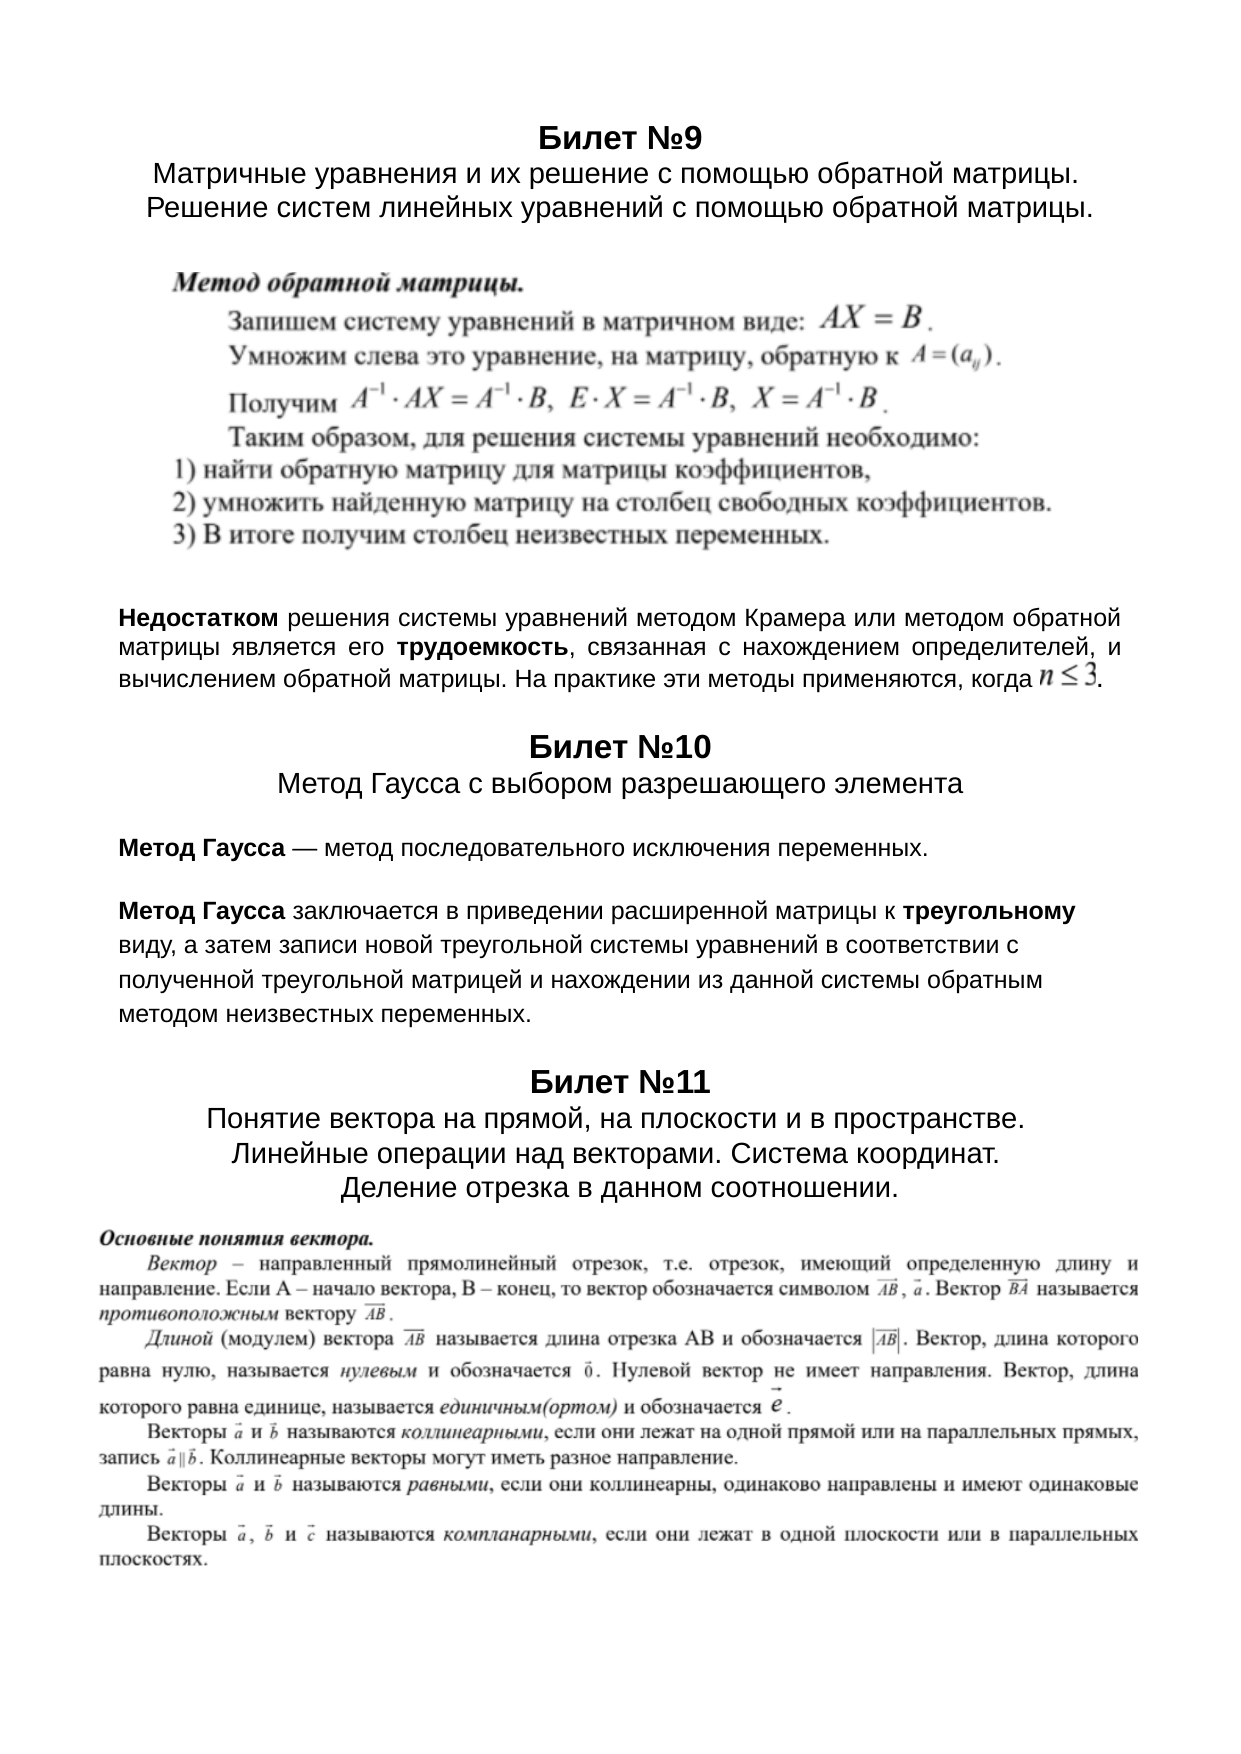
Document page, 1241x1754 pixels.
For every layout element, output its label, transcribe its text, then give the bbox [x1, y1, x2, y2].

text Билет №11 [118, 1062, 1122, 1101]
text Линейные операции над векторами. Система координат. [118, 1135, 1122, 1169]
text Понятие вектора на прямой, на плоскости и в пространстве. [118, 1101, 1122, 1135]
text Деление отрезка в данном соотношении. [118, 1169, 1122, 1204]
text Билет №9 [118, 118, 1122, 157]
text Метод Гаусса заключается в приведении расширенной матрицы к треугольному виду, а затем записи новой треугольной системы уравнений в соответствии с полученной треугольной матрицей и нахождении из данной системы обратным методом неизвестных переменных. [118, 890, 1122, 1028]
picture [170, 272, 1070, 574]
text Билет №10 [118, 727, 1122, 766]
picture [96, 1227, 1139, 1566]
text Недостатком решения системы уравнений методом Крамера или методом обратной матрицы является его трудоемкость, связанная с нахождением определителей, и вычислением обратной матрицы. На практике эти методы применяются, когда . [118, 603, 1122, 694]
text Метод Гаусса с выбором разрешающего элемента [118, 766, 1122, 799]
text Матричные уравнения и их решение с помощью обратной матрицы. [118, 157, 1122, 190]
text Решение систем линейных уравнений с помощью обратной матрицы. [118, 190, 1122, 224]
picture [1040, 661, 1096, 688]
text Метод Гаусса — метод последовательного исключения переменных. [118, 833, 1122, 862]
